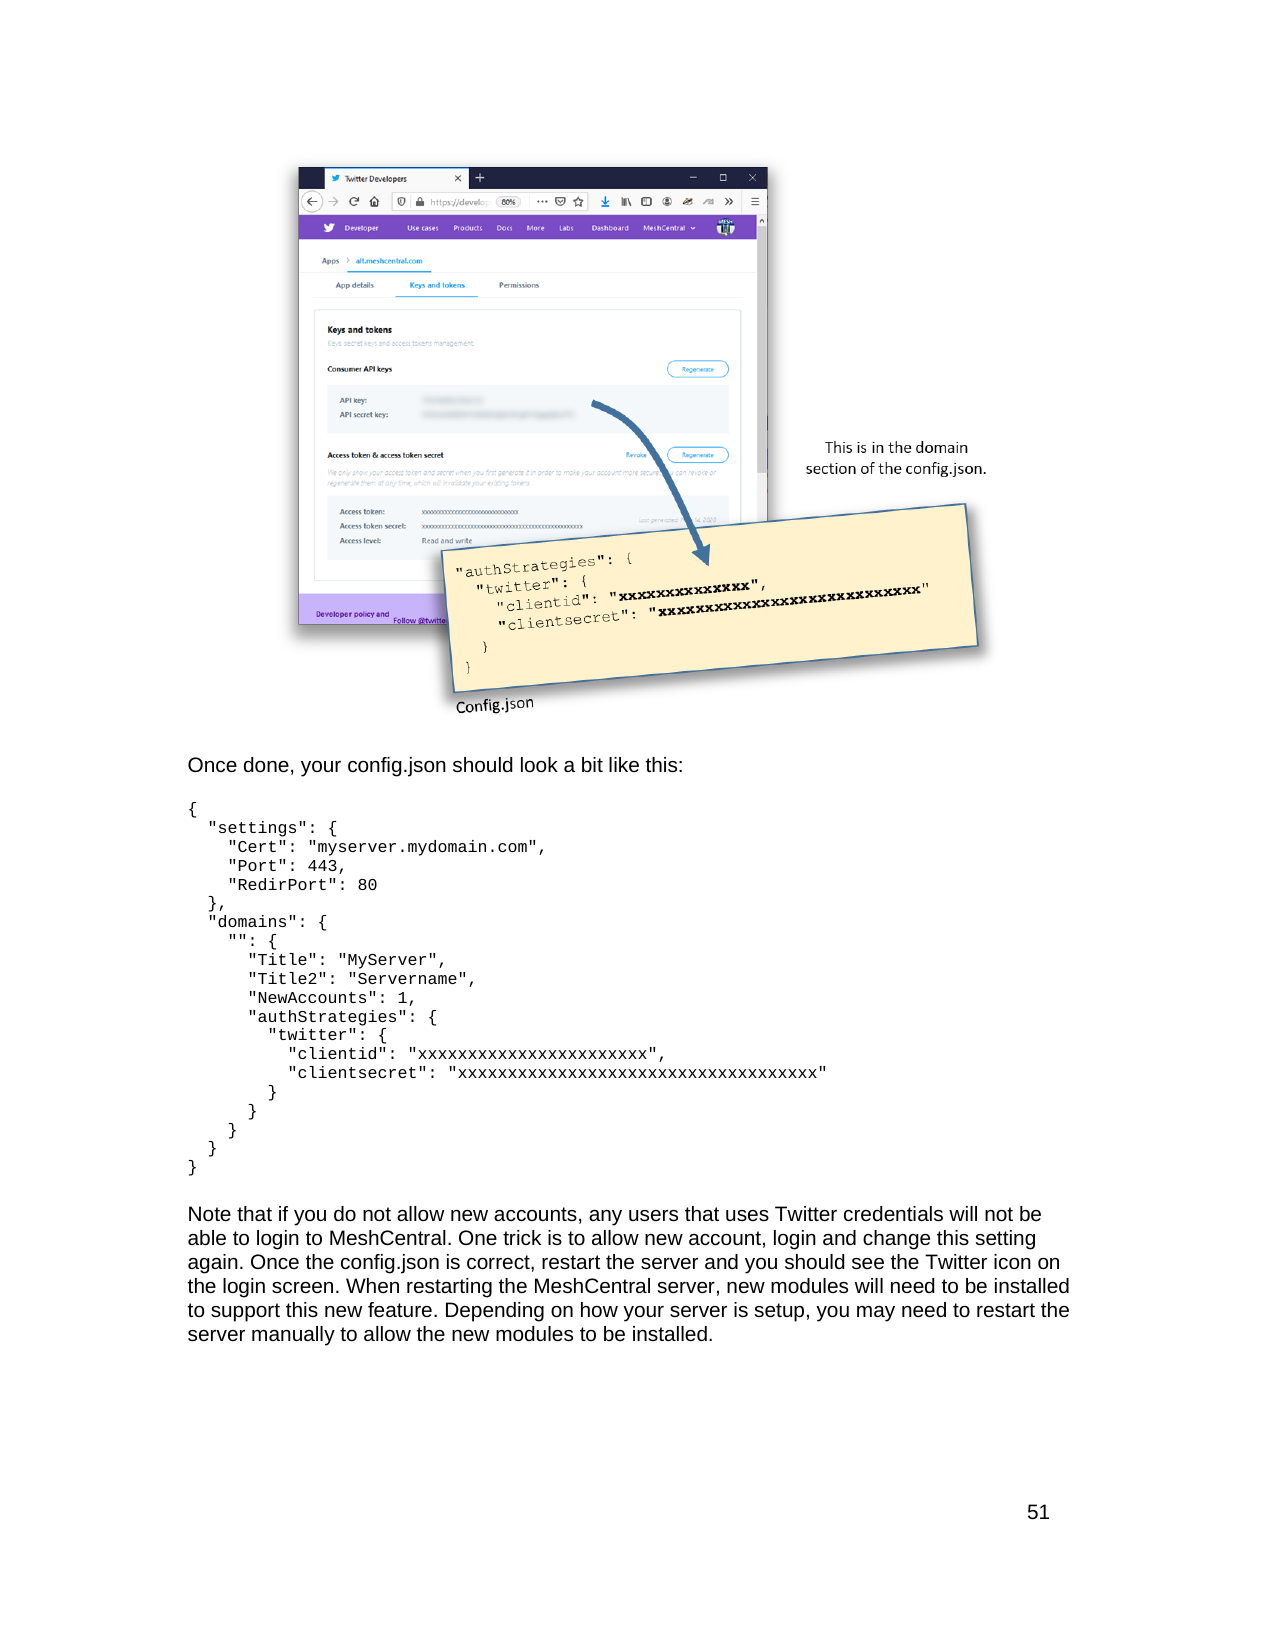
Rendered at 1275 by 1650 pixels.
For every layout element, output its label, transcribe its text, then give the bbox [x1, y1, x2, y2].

text "": { [187, 933, 1087, 952]
text Note that if you do not allow new accounts, any users that uses Twitter credentials will not be able to login to MeshCentral. One trick is to allow new account, login and change this setting again. Once the config.json is correct, restart the server and you should see the Twitter icon on the login screen. When restarting the MeshCentral server, new modules will need to be installed to support this new feature. Depending on how your server is setup, you may need to restart the server manually to allow the new modules to be installed. [187, 1202, 1087, 1346]
text } [187, 1140, 1087, 1159]
text "RedirPort": 80 [187, 876, 1087, 895]
text "domains": { [187, 914, 1087, 933]
text { [187, 801, 1087, 819]
text "settings": { [187, 819, 1087, 838]
text }, [187, 895, 1087, 914]
text } [187, 1159, 1087, 1178]
text "Cert": "myserver.mydomain.com", [187, 838, 1087, 857]
text "clientid": "xxxxxxxxxxxxxxxxxxxxxxx", [187, 1046, 1087, 1065]
text "Title": "MyServer", [187, 952, 1087, 970]
text } [187, 1102, 1087, 1121]
text Once done, your config.json should look a bit like this: [187, 753, 1087, 777]
text } [187, 1121, 1087, 1140]
text "Title2": "Servername", [187, 970, 1087, 989]
text "twitter": { [187, 1027, 1087, 1046]
text "NewAccounts": 1, [187, 989, 1087, 1008]
text "Port": 443, [187, 857, 1087, 876]
text "authStrategies": { [187, 1008, 1087, 1027]
text "clientsecret": "xxxxxxxxxxxxxxxxxxxxxxxxxxxxxxxxxxxx" [187, 1065, 1087, 1083]
text } [187, 1083, 1087, 1102]
